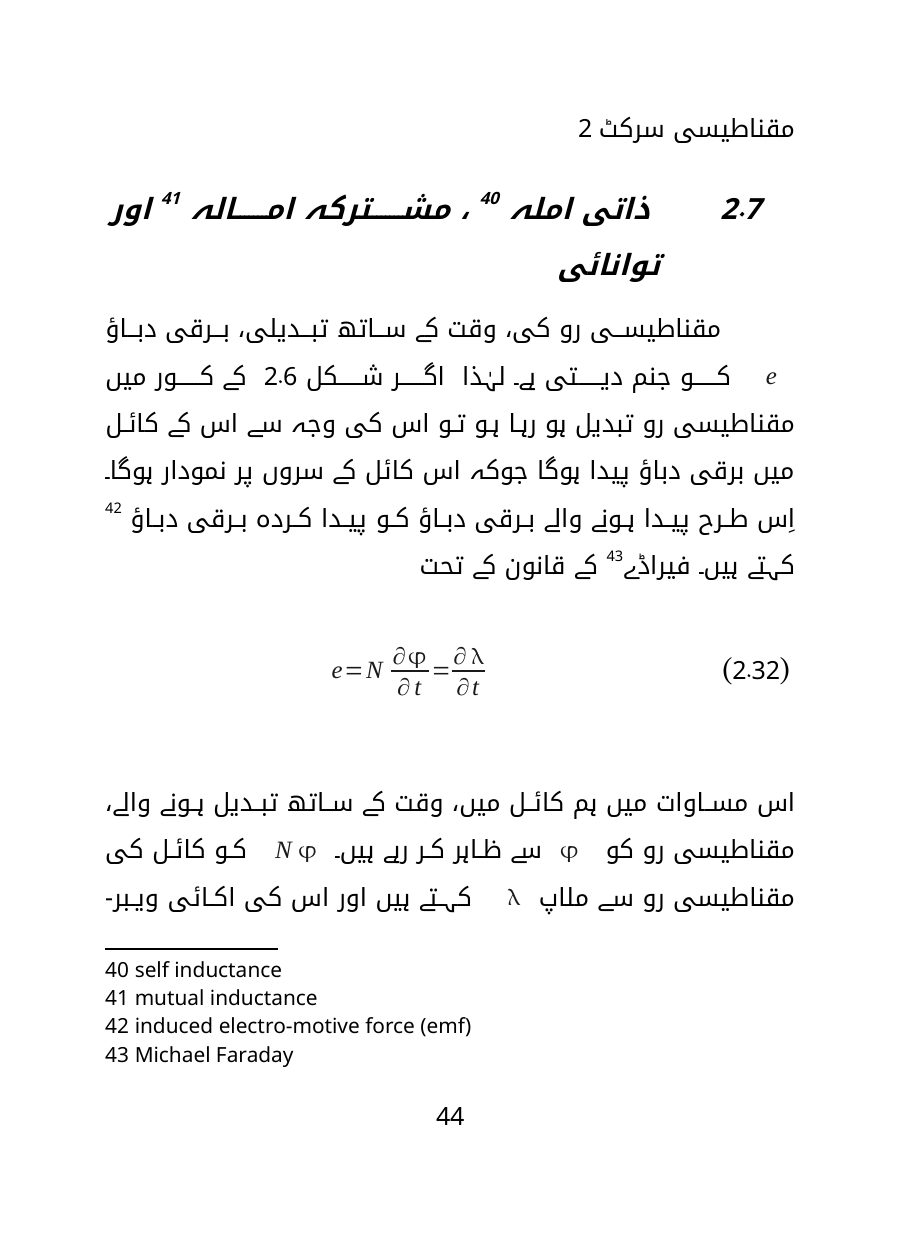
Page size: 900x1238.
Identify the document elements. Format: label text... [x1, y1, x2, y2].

list mutual inductance [105, 983, 795, 1012]
text induced electro-motive force (emf) [105, 1012, 795, 1040]
table_header [105, 636, 704, 719]
list self inductance [105, 955, 795, 983]
text مقناطیسی رو کی، وقت کے ساتھ تبدیلی، برقی دباؤ کو جنم دیتی ہے۔ لہٰذا اگر شکل 2.6 کے کور میں مقناطیسی رو تبدیل ہو رہا ہو تو اس کی وجہ سے اس کے کائل میں برقی دباؤ پیدا ہوگا جوکہ اس کائل کے سروں پر نمودار ہوگا۔ اِس طرح پیدا ہونے والے برقی دباؤ کو پیدا کردہ برقی دباؤ کہتے ہیں۔ فیراڈے کے قانون کے تحت [105, 306, 795, 590]
text اس مساوات میں ہم کائل میں، وقت کے ساتھ تبدیل ہونے والے، مقناطیسی رو کو سے ظاہر کر رہے ہیں۔ کو کائل کی مقناطیسی رو سے ملاپ کہتے ہیں اور اس کی اکائی ویبر-چکر ہے۔ اس پیدا کردہ برقی دباؤ کے سمت کا تعین یوں کیا جاتا ہے کہ اگر دئے گئے کائل کے سروں کو شارٹ سرکٹ کیا جائے تو اِس میں برقی رو اُس سمت میں ہو گی جس میں مقناطیسی رو کی تبدیلی کو روکا جا سکے۔ [105, 779, 795, 921]
subtitle ذاتی املہ ، مشترکہ امالہ اور توانائی [105, 182, 720, 293]
table_header (2.32) [705, 636, 795, 719]
text Michael Faraday [105, 1040, 795, 1068]
